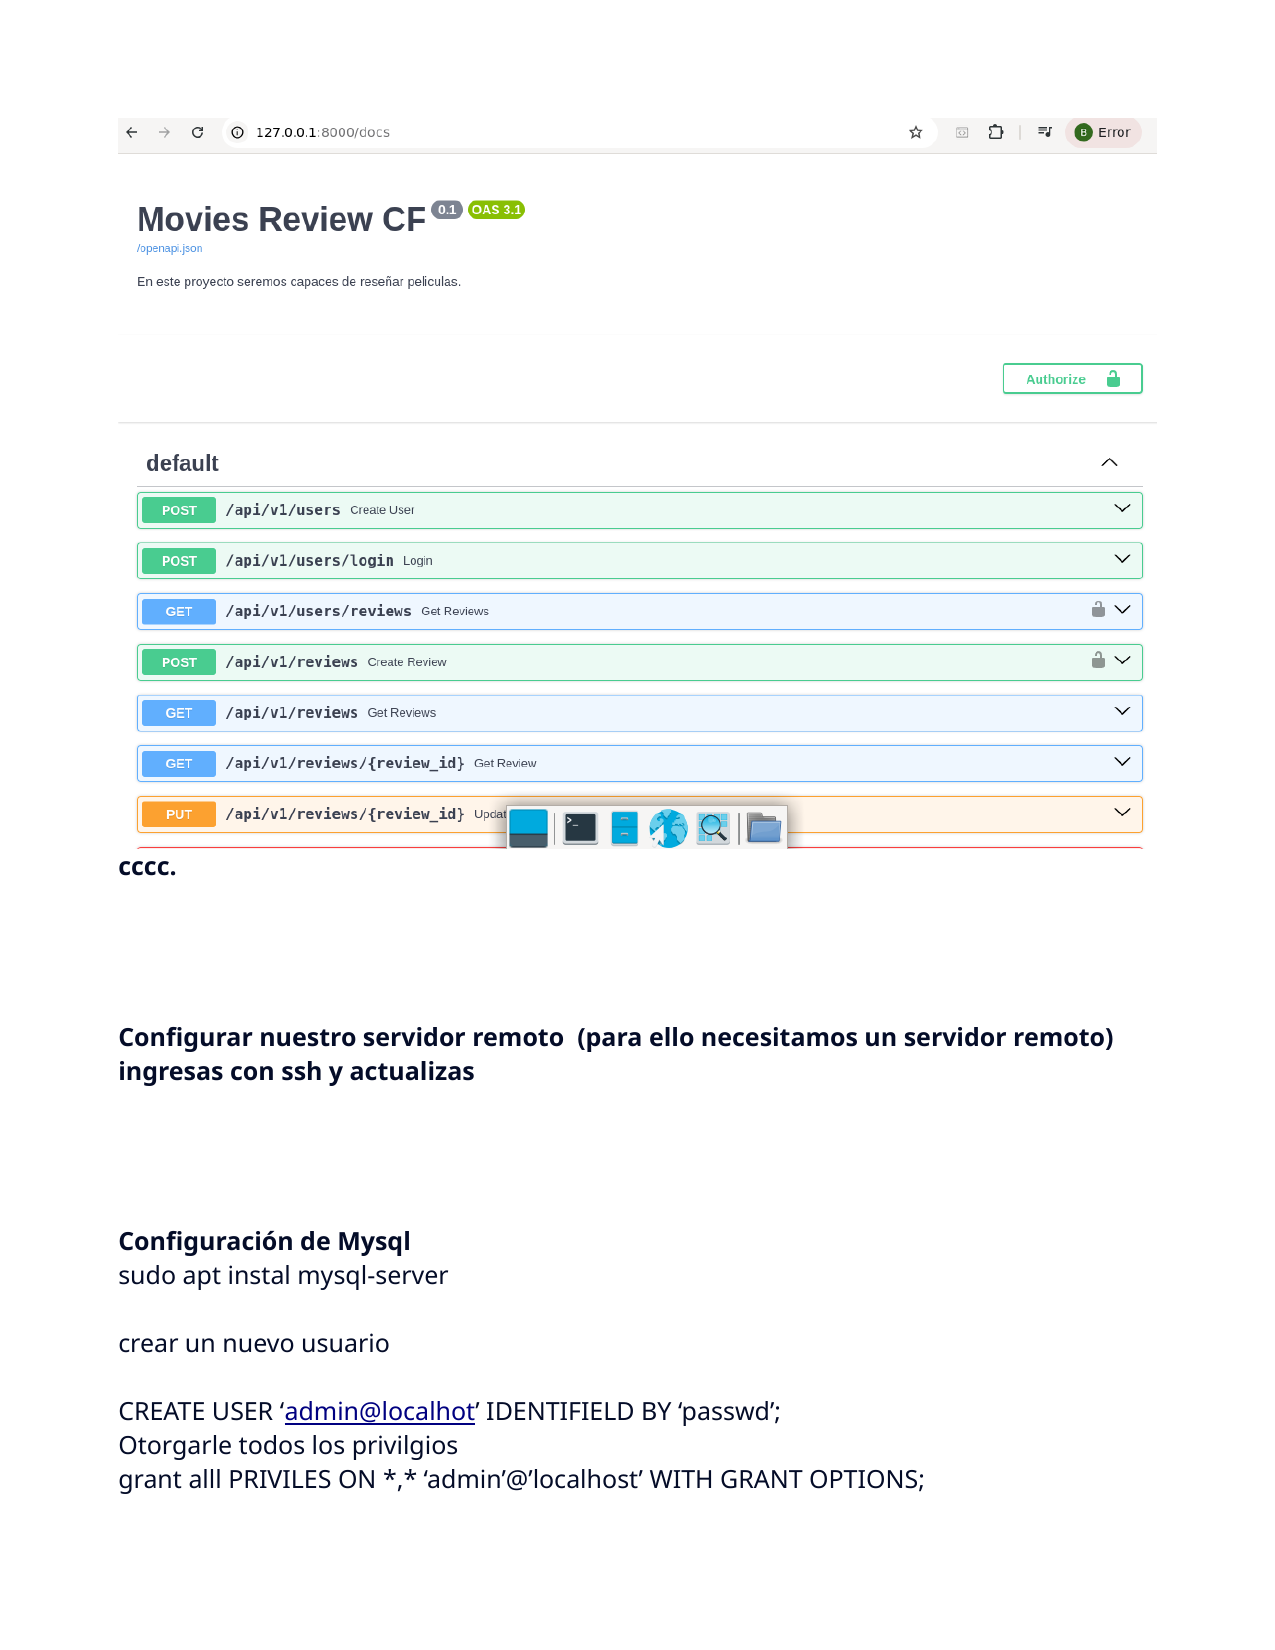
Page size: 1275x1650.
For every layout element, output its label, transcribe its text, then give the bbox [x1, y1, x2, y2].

text Otorgarle todos los privilgios [118, 1428, 1157, 1462]
text grant alll PRIVILES ON *,* ‘admin’@’localhost’ WITH GRANT OPTIONS; [118, 1462, 1157, 1496]
text cccc. [118, 849, 1157, 883]
text crear un nuevo usuario [118, 1326, 1157, 1360]
text ingresas con ssh y actualizas [118, 1053, 1157, 1087]
text Configurar nuestro servidor remoto (para ello necesitamos un servidor remoto) [118, 1019, 1157, 1053]
text CREATE USER ‘admin@localhot’ IDENTIFIELD BY ‘passwd’; [118, 1394, 1157, 1428]
text Configuración de Mysql [118, 1224, 1157, 1258]
picture [118, 118, 1157, 849]
text sudo apt instal mysql-server [118, 1258, 1157, 1292]
